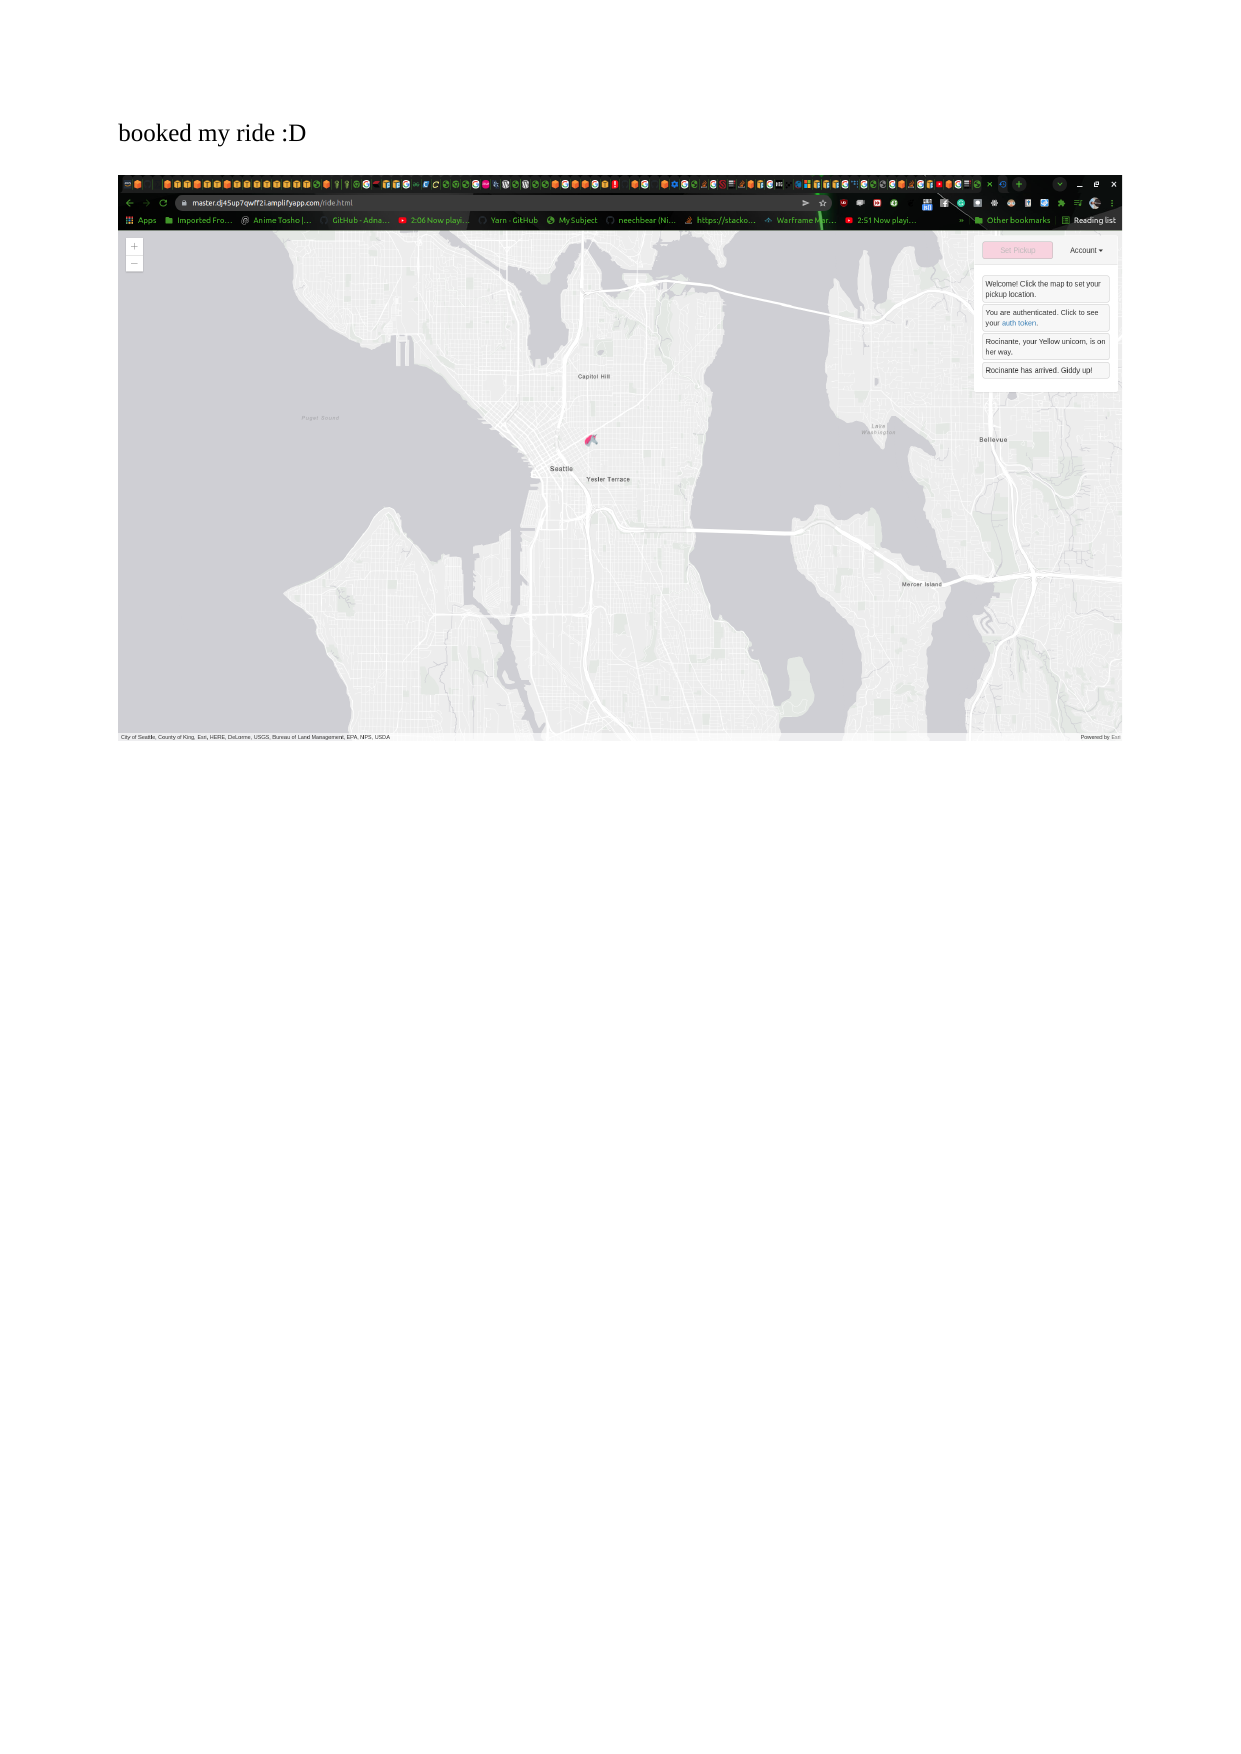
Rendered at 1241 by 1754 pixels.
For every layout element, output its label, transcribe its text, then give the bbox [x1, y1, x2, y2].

picture [118, 175, 1123, 741]
text booked my ride :D [118, 118, 1122, 147]
